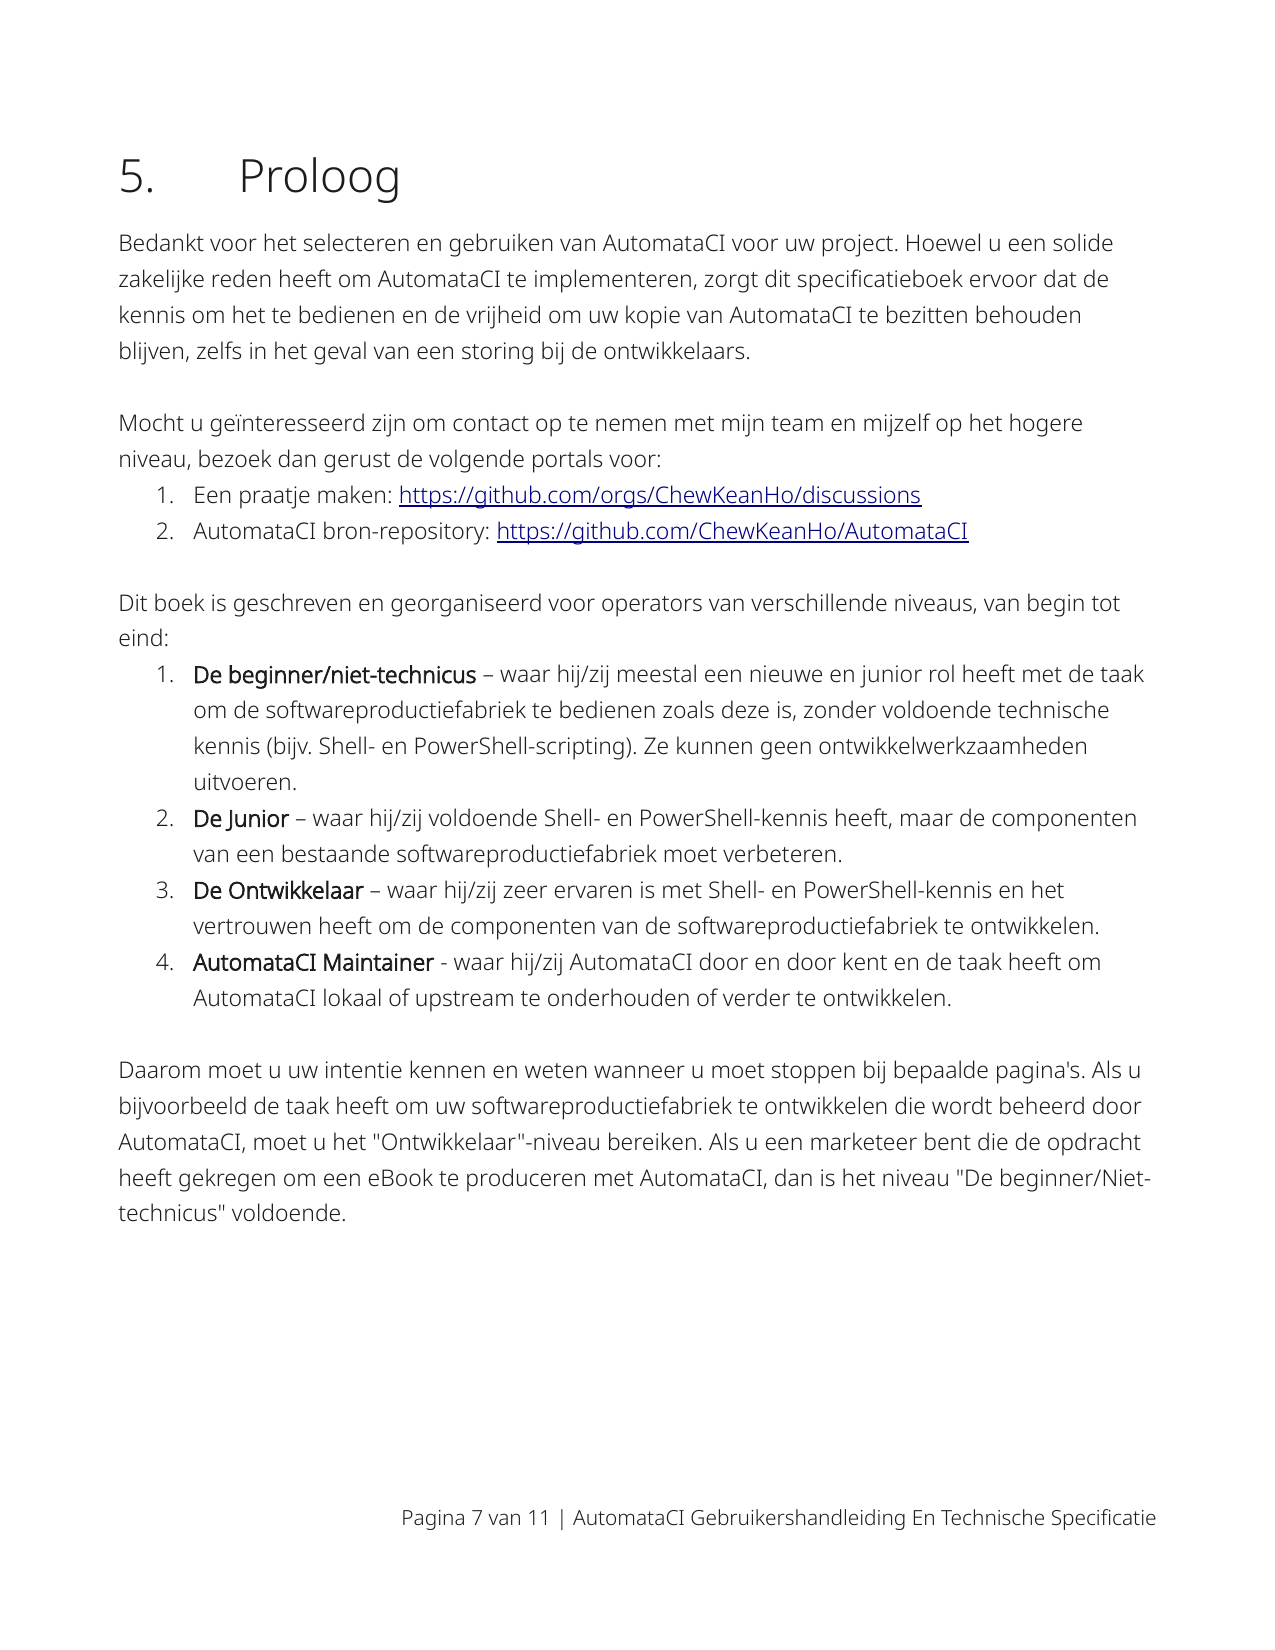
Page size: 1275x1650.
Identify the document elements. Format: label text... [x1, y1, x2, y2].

subtitle Proloog [118, 143, 1157, 206]
text Dit boek is geschreven en georganiseerd voor operators van verschillende niveaus, van begin tot eind: [118, 586, 1157, 654]
list De Ontwikkelaar – waar hij/zij zeer ervaren is met Shell- en PowerShell-kennis en het vertrouwen heeft om de componenten van de softwareproductiefabriek te ontwikkelen. [156, 874, 1157, 941]
text Mocht u geïnteresseerd zijn om contact op te nemen met mijn team en mijzelf op het hogere niveau, bezoek dan gerust de volgende portals voor: [118, 407, 1157, 474]
list Een praatje maken: https://github.com/orgs/ChewKeanHo/discussions [156, 479, 1157, 510]
list De beginner/niet-technicus – waar hij/zij meestal een nieuwe en junior rol heeft met de taak om de softwareproductiefabriek te bedienen zoals deze is, zonder voldoende technische kennis (bijv. Shell- en PowerShell-scripting). Ze kunnen geen ontwikkelwerkzaamheden uitvoeren. [156, 658, 1157, 797]
list AutomataCI bron-repository: https://github.com/ChewKeanHo/AutomataCI [156, 514, 1157, 546]
text Daarom moet u uw intentie kennen en weten wanneer u moet stoppen bij bepaalde pagina's. Als u bijvoorbeeld de taak heeft om uw softwareproductiefabriek te ontwikkelen die wordt beheerd door AutomataCI, moet u het "Ontwikkelaar"-niveau bereiken. Als u een marketeer bent die de opdracht heeft gekregen om een eBook te produceren met AutomataCI, dan is het niveau "De beginner/Niet-technicus" voldoende. [118, 1054, 1157, 1229]
list AutomataCI Maintainer - waar hij/zij AutomataCI door en door kent en de taak heeft om AutomataCI lokaal of upstream te onderhouden of verder te ontwikkelen. [156, 946, 1157, 1013]
text Bedankt voor het selecteren en gebruiken van AutomataCI voor uw project. Hoewel u een solide zakelijke reden heeft om AutomataCI te implementeren, zorgt dit specificatieboek ervoor dat de kennis om het te bedienen en de vrijheid om uw kopie van AutomataCI te bezitten behouden blijven, zelfs in het geval van een storing bij de ontwikkelaars. [118, 227, 1157, 366]
list De Junior – waar hij/zij voldoende Shell- en PowerShell-kennis heeft, maar de componenten van een bestaande softwareproductiefabriek moet verbeteren. [156, 802, 1157, 869]
